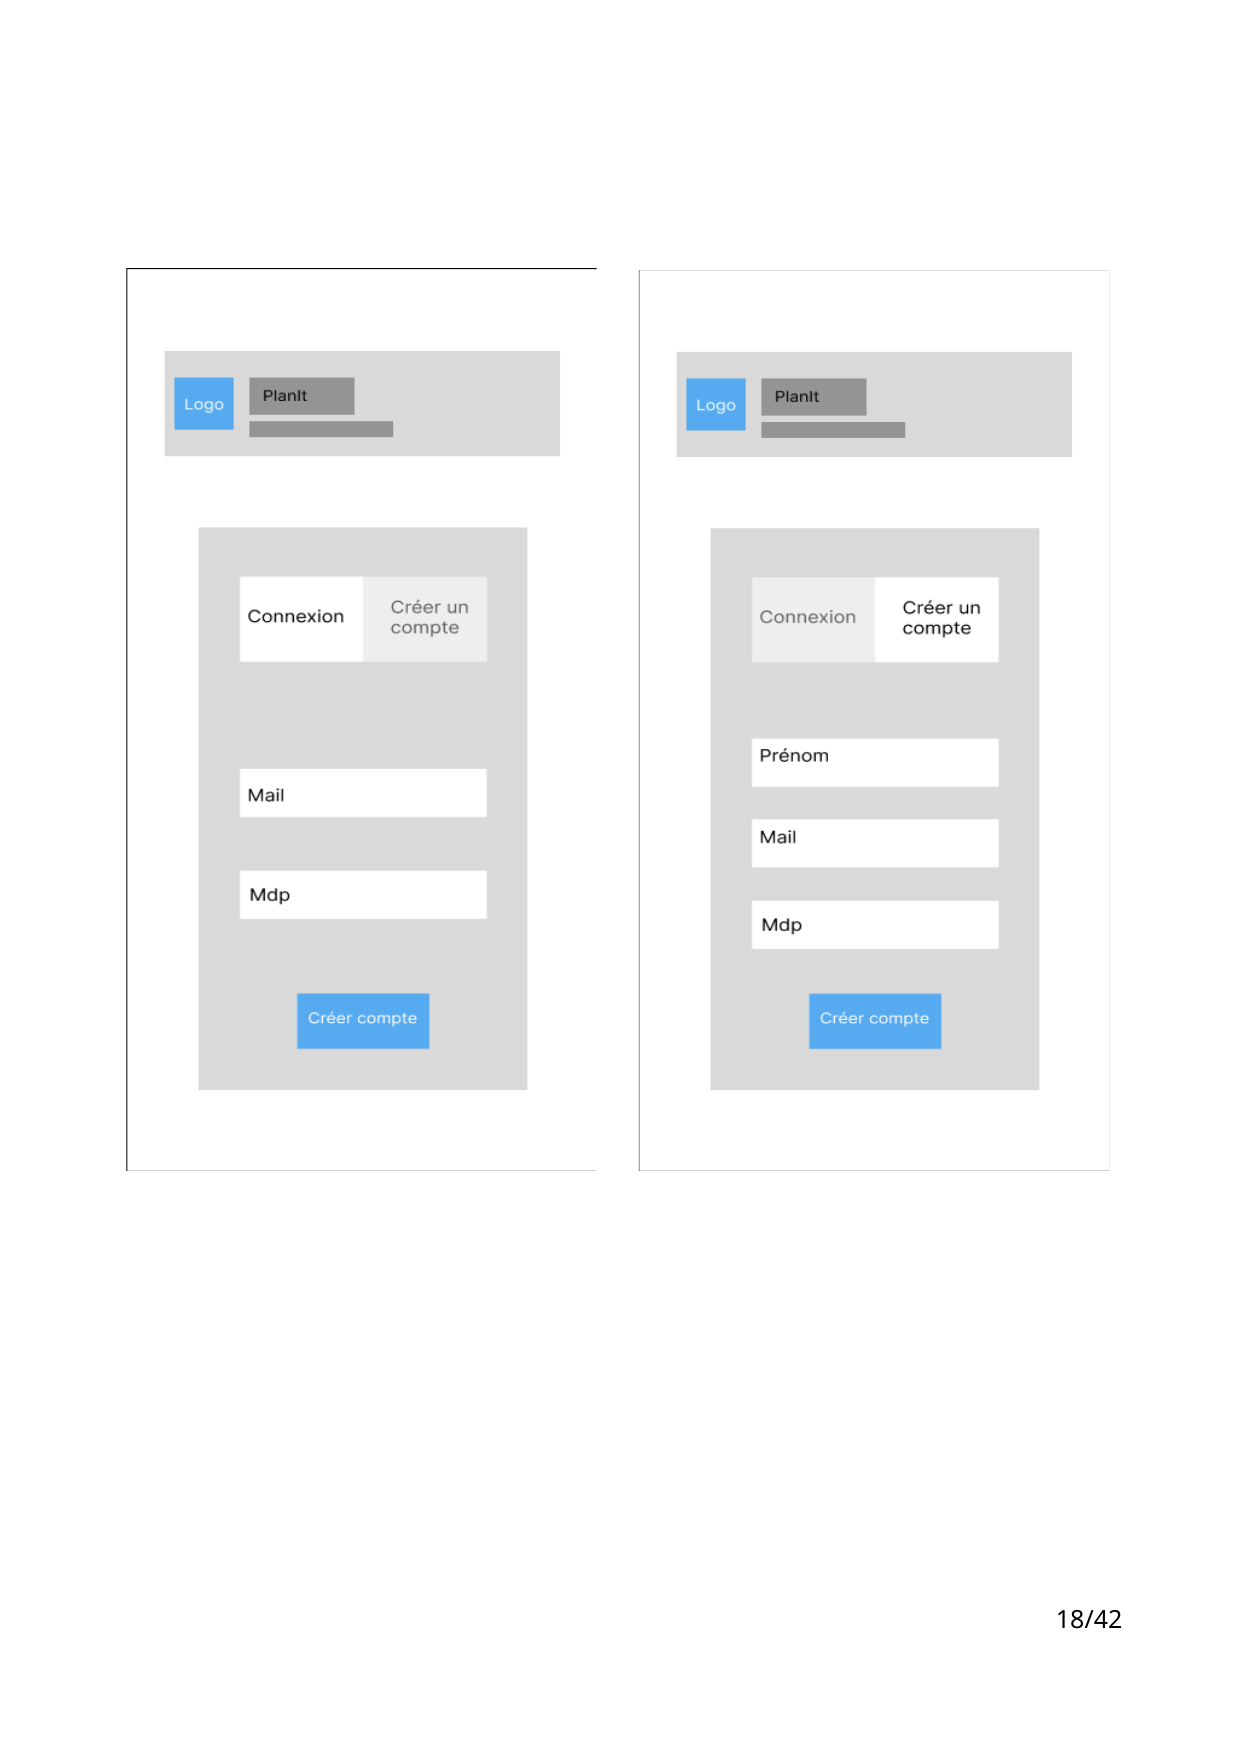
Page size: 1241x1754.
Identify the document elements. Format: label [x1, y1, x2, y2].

picture [167, 329, 599, 1173]
picture [679, 330, 1112, 1173]
